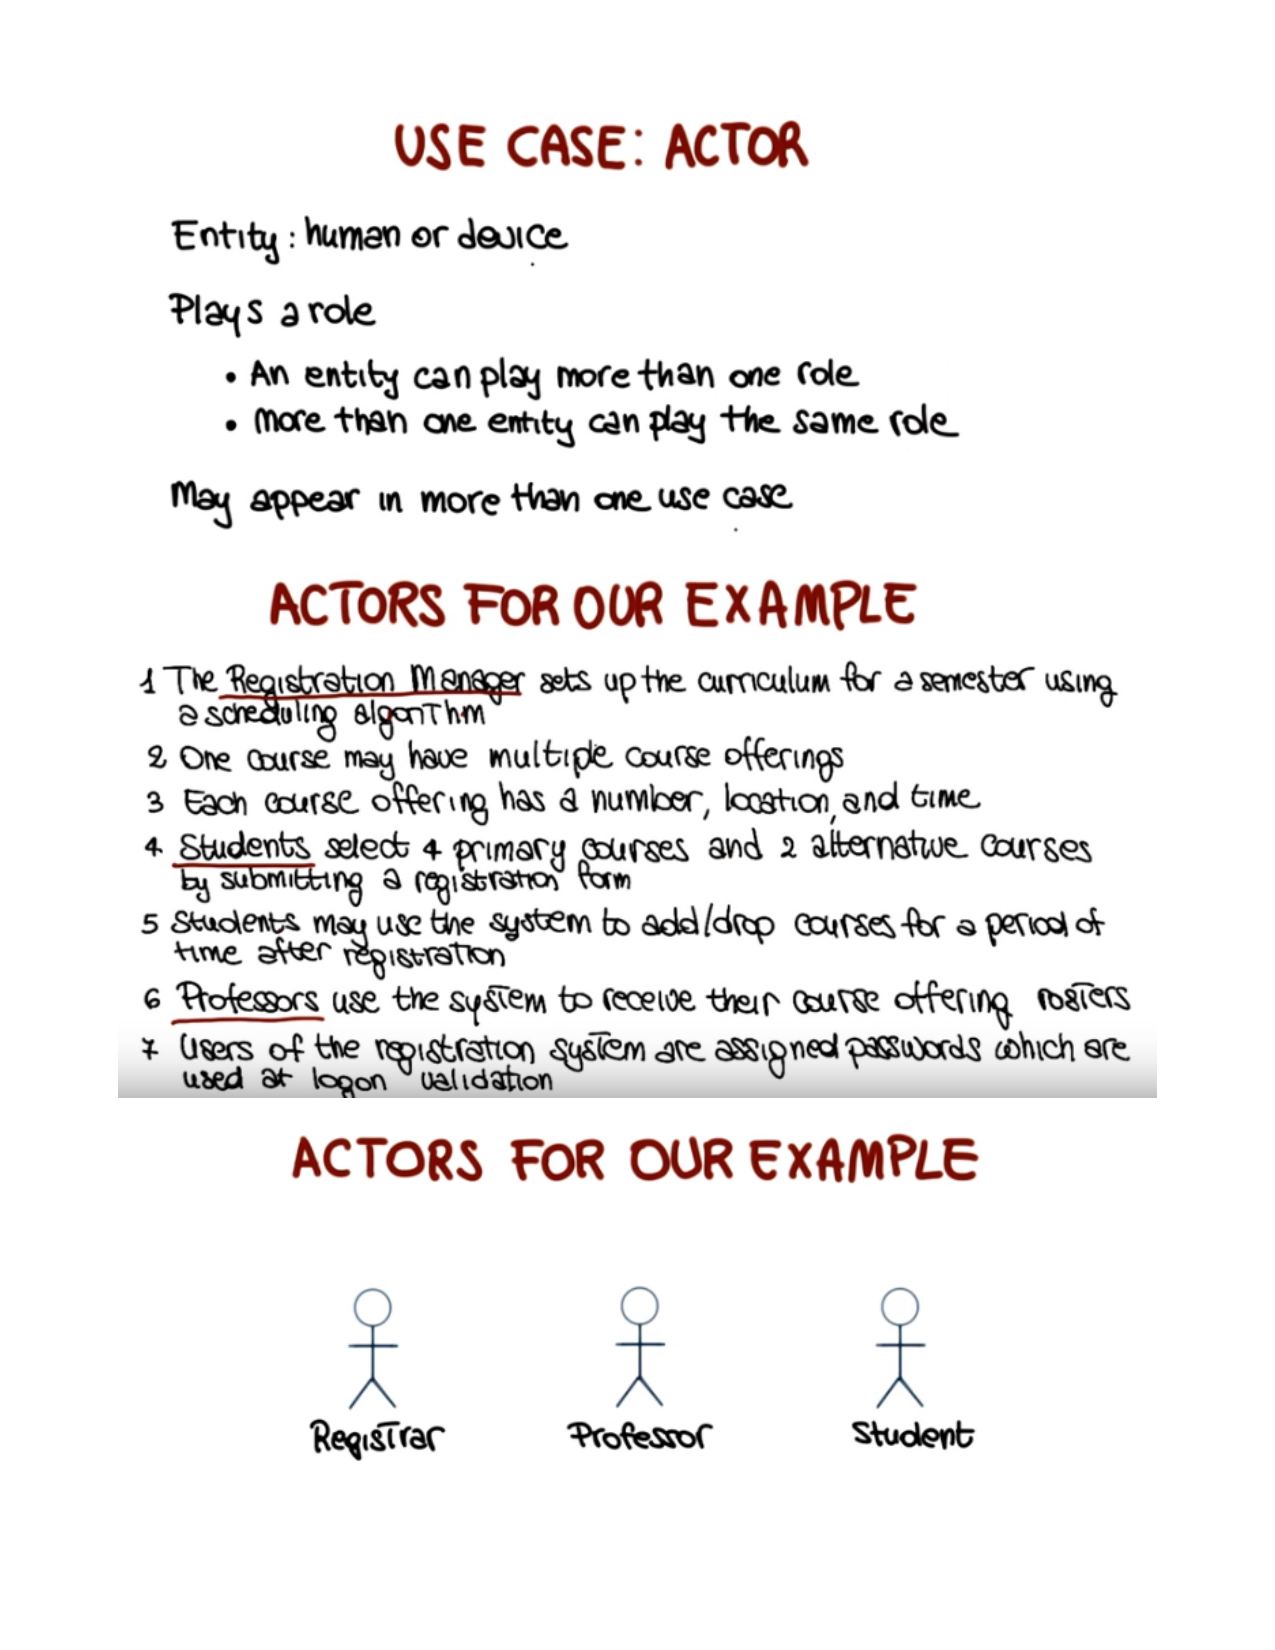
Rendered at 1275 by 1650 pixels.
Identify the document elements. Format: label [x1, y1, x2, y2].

picture [118, 566, 1157, 1098]
picture [118, 118, 1157, 538]
picture [118, 1126, 1157, 1465]
